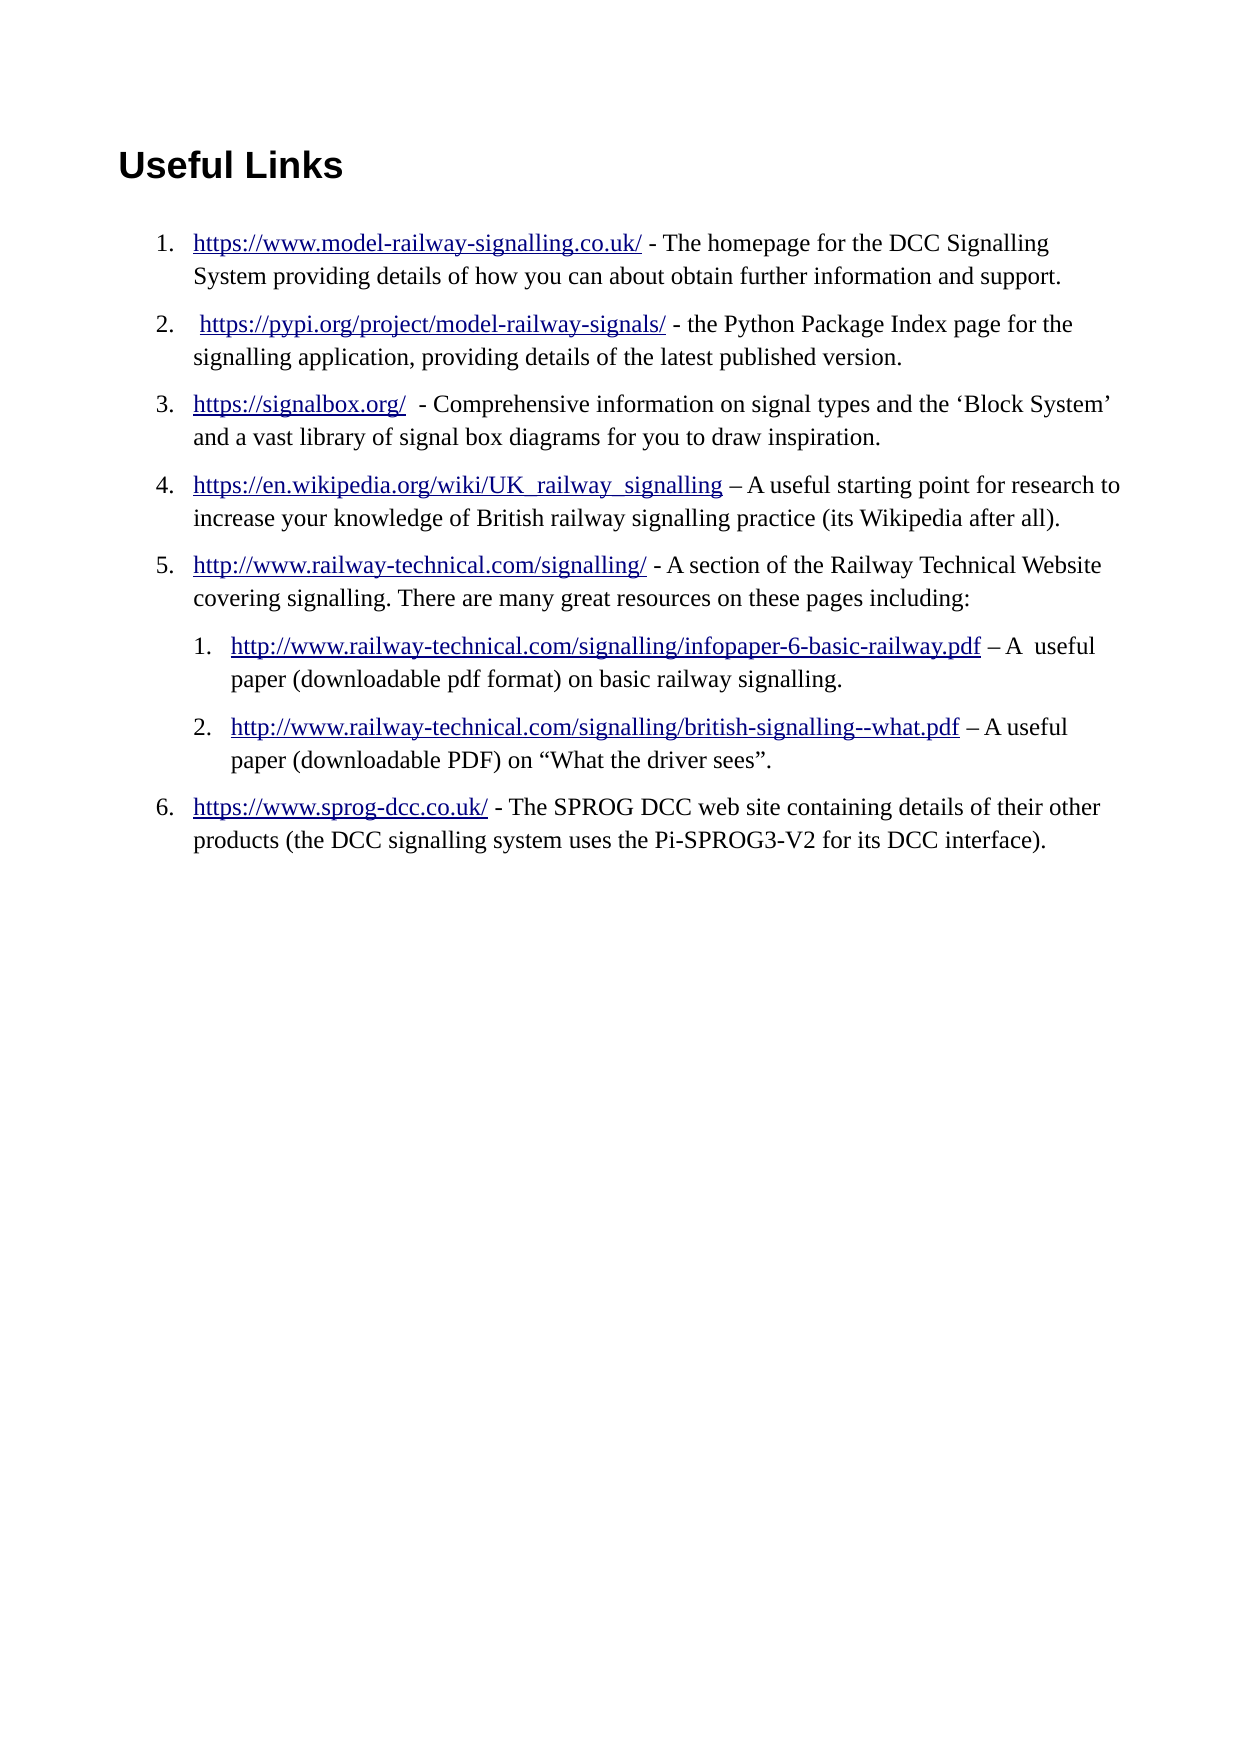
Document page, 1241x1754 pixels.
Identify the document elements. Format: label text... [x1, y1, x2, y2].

list https://pypi.org/project/model-railway-signals/ - the Python Package Index page for the signalling application, providing details of the latest published version. [156, 309, 1122, 370]
list http://www.railway-technical.com/signalling/british-signalling--what.pdf – A useful paper (downloadable PDF) on “What the driver sees”. [193, 712, 1122, 773]
list https://www.model-railway-signalling.co.uk/ - The homepage for the DCC Signalling System providing details of how you can about obtain further information and support. [156, 228, 1122, 290]
list http://www.railway-technical.com/signalling/infopaper-6-basic-railway.pdf – A useful paper (downloadable pdf format) on basic railway signalling. [193, 631, 1122, 693]
list https://www.sprog-dcc.co.uk/ - The SPROG DCC web site containing details of their other products (the DCC signalling system uses the Pi-SPROG3-V2 for its DCC interface). [156, 792, 1122, 854]
list https://signalbox.org/ - Comprehensive information on signal types and the ‘Block System’ and a vast library of signal box diagrams for you to draw inspiration. [156, 389, 1122, 451]
subtitle Useful Links [118, 143, 1122, 187]
list http://www.railway-technical.com/signalling/ - A section of the Railway Technical Website covering signalling. There are many great resources on these pages including: [156, 551, 1122, 612]
list https://en.wikipedia.org/wiki/UK_railway_signalling – A useful starting point for research to increase your knowledge of British railway signalling practice (its Wikipedia after all). [156, 470, 1122, 532]
